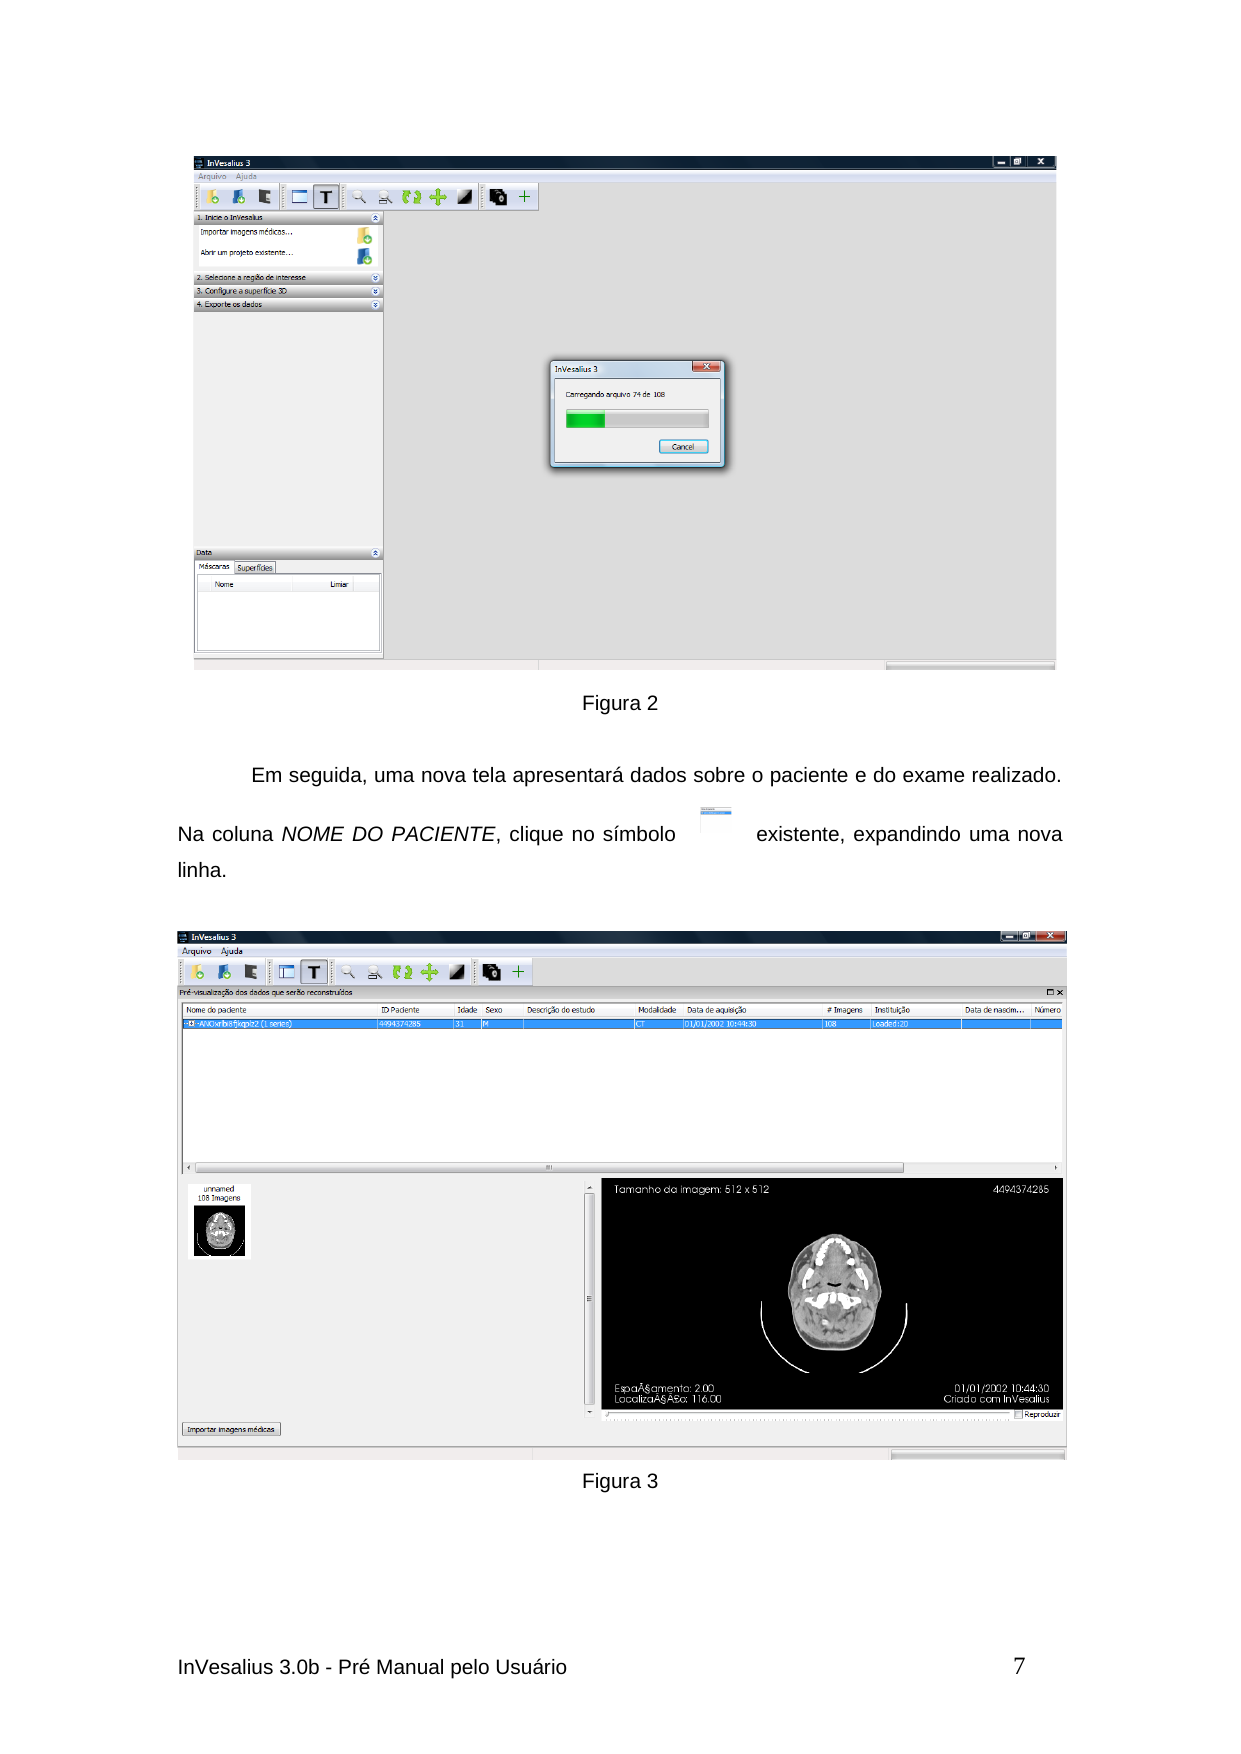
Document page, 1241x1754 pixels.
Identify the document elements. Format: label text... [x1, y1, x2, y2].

picture [177, 931, 1067, 1460]
picture [193, 156, 1057, 670]
text Figura 3 [177, 1468, 1063, 1492]
text Em seguida, uma nova tela apresentará dados sobre o paciente e do exame realizado. Na coluna NOME DO PACIENTE, clique no símbolo existente, expandindo uma nova linha. [177, 763, 1063, 881]
text Figura 2 [177, 691, 1063, 715]
